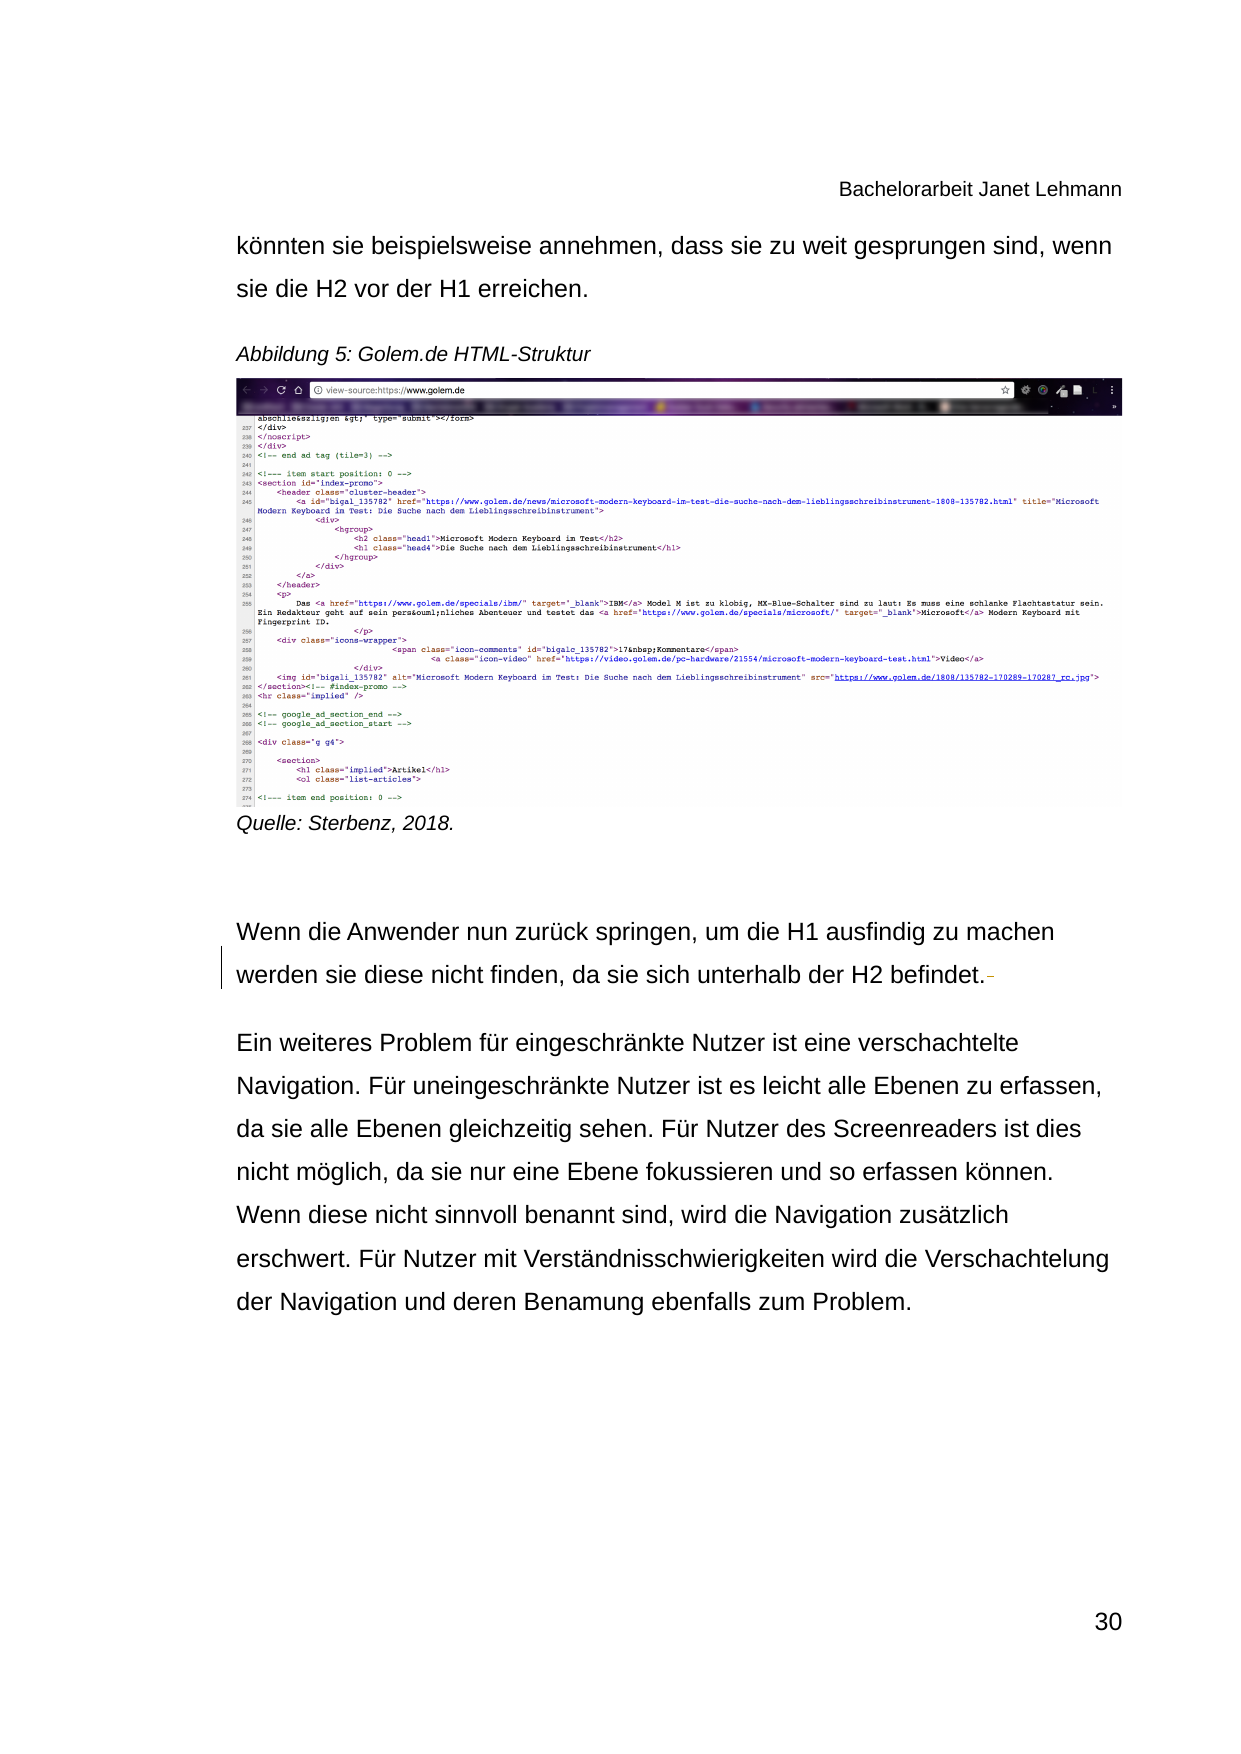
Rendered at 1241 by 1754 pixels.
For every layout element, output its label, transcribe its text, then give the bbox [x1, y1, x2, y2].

text könnten sie beispielsweise annehmen, dass sie zu weit gesprungen sind, wenn sie die H2 vor der H1 erreichen. [236, 231, 1122, 302]
text Abbildung 5: Golem.de HTML-Struktur [236, 342, 1122, 378]
text Ein weiteres Problem für eingeschränkte Nutzer ist eine verschachtelte Navigation. Für uneingeschränkte Nutzer ist es leicht alle Ebenen zu erfassen, da sie alle Ebenen gleichzeitig sehen. Für Nutzer des Screenreaders ist dies nicht möglich, da sie nur eine Ebene fokussieren und so erfassen können. Wenn diese nicht sinnvoll benannt sind, wird die Navigation zusätzlich erschwert. Für Nutzer mit Verständnisschwierigkeiten wird die Verschachtelung der Navigation und deren Benamung ebenfalls zum Problem. [236, 1028, 1122, 1316]
picture [236, 378, 1123, 807]
text Wenn die Anwender nun zurück springen, um die H1 ausfindig zu machen werden sie diese nicht finden, da sie sich unterhalb der H2 befindet. [236, 917, 1122, 989]
text Quelle: Sterbenz, 2018. [236, 807, 1122, 835]
